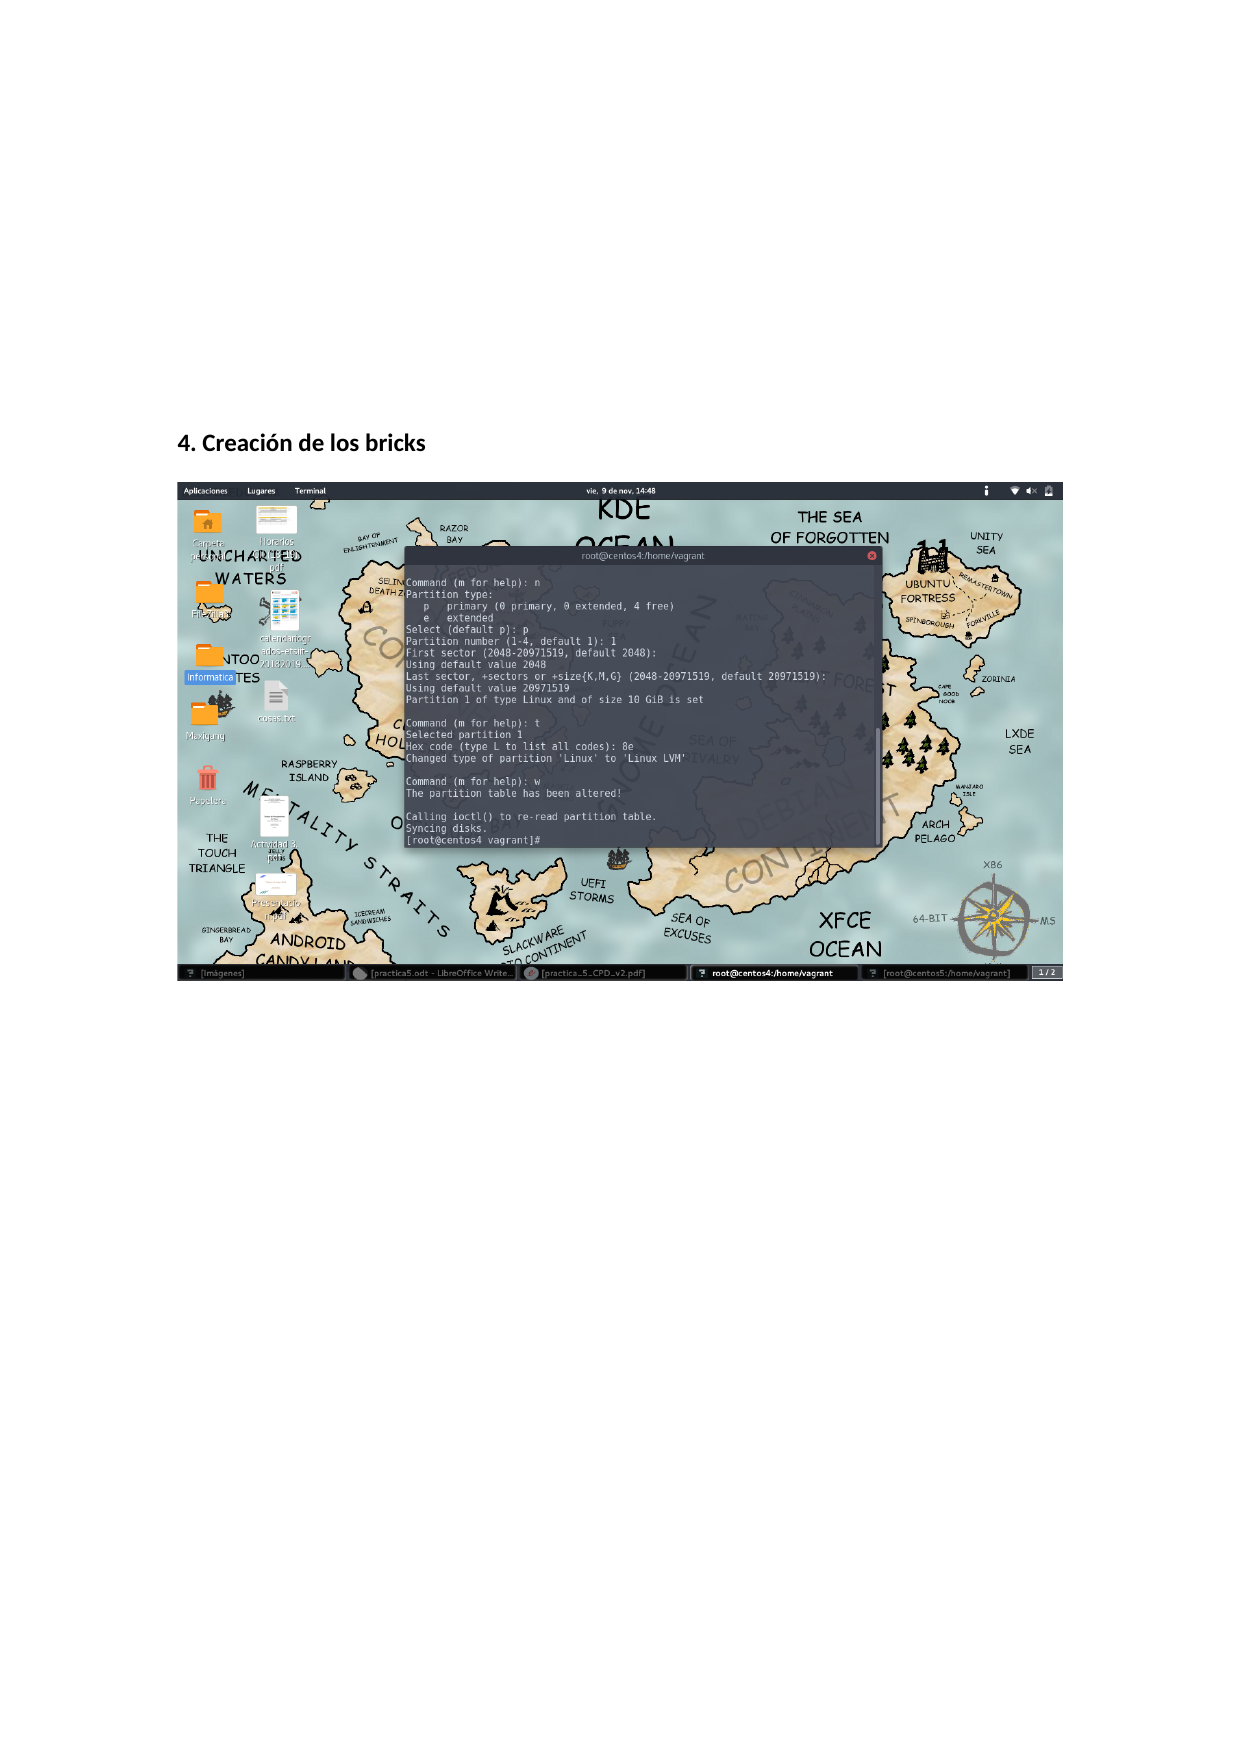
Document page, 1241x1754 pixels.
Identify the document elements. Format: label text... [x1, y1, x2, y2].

text 4. Creación de los bricks [177, 427, 1063, 457]
picture [177, 482, 1063, 981]
